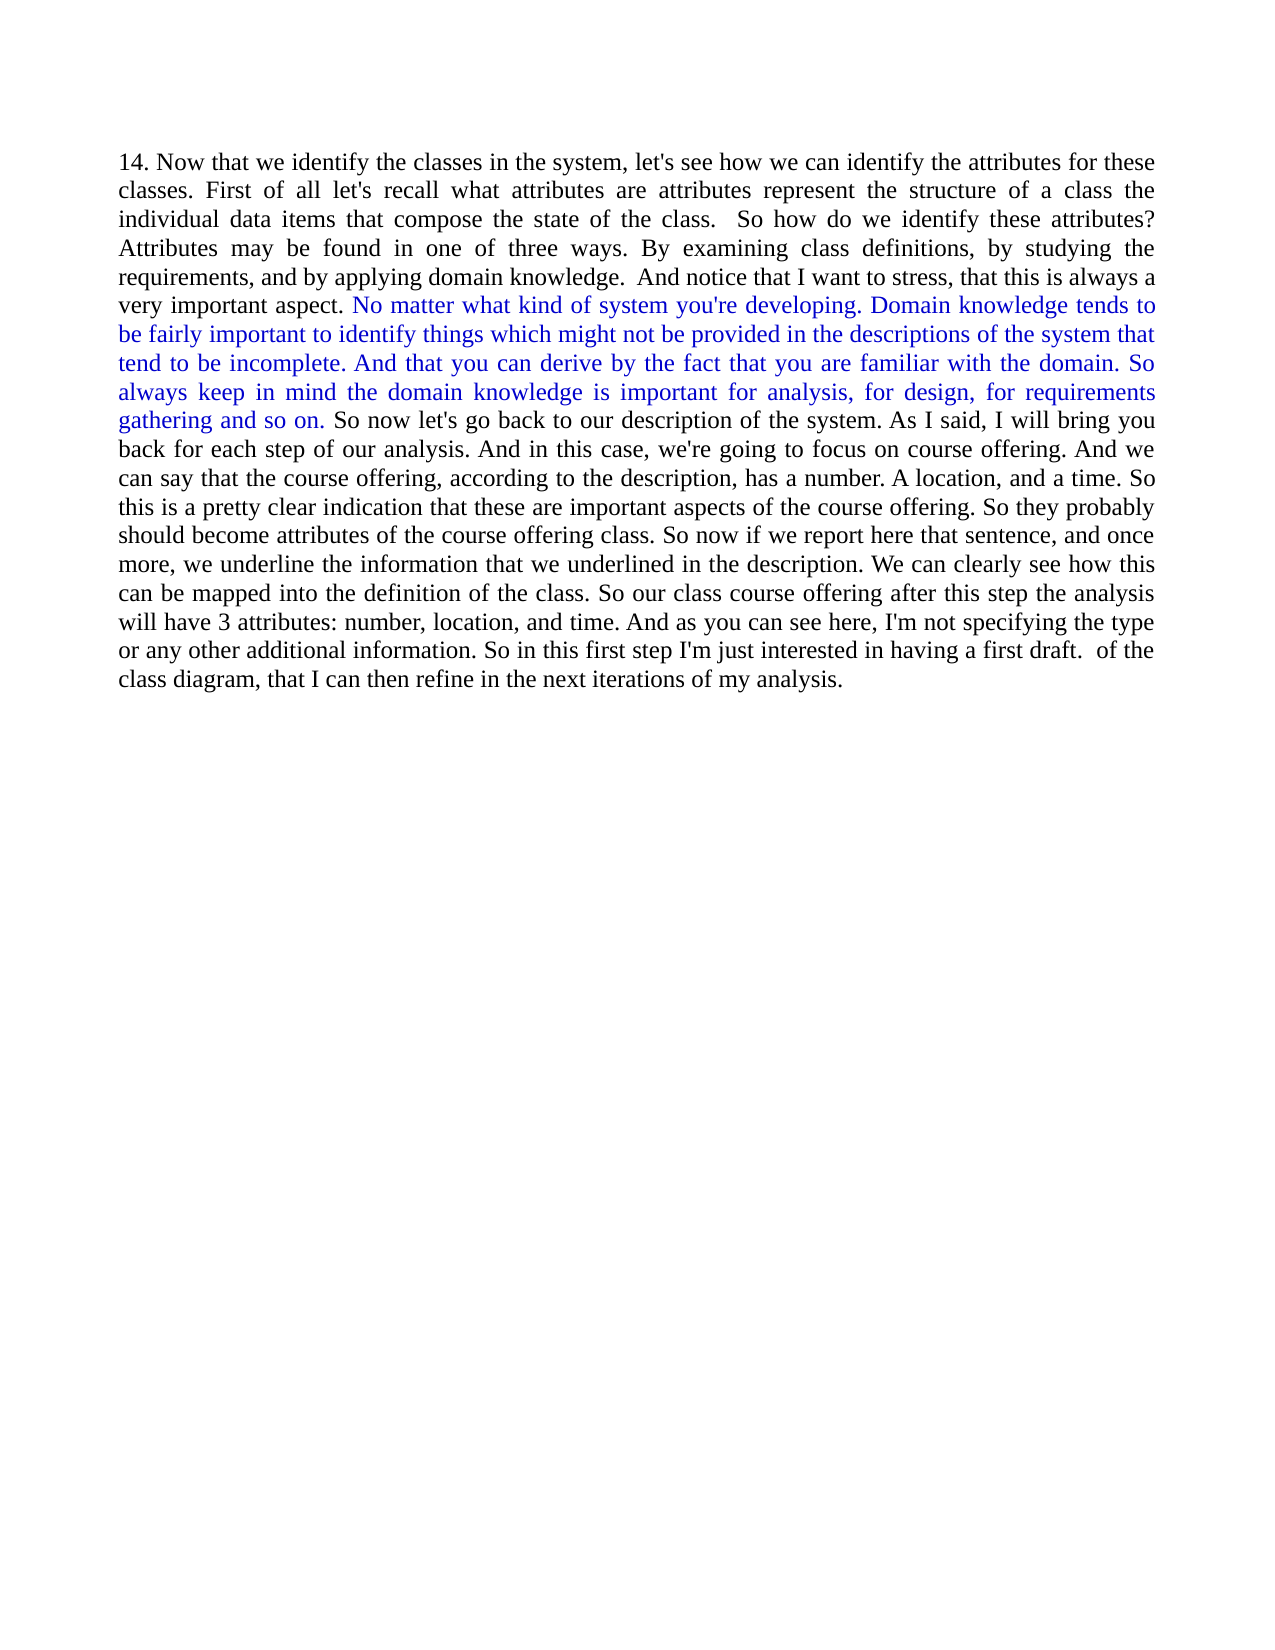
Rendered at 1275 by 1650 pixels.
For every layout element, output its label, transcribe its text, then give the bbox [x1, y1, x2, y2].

text 14. Now that we identify the classes in the system, let's see how we can identify the attributes for these classes. First of all let's recall what attributes are attributes represent the structure of a class the individual data items that compose the state of the class. So how do we identify these attributes? Attributes may be found in one of three ways. By examining class definitions, by studying the requirements, and by applying domain knowledge. And notice that I want to stress, that this is always a very important aspect. No matter what kind of system you're developing. Domain knowledge tends to be fairly important to identify things which might not be provided in the descriptions of the system that tend to be incomplete. And that you can derive by the fact that you are familiar with the domain. So always keep in mind the domain knowledge is important for analysis, for design, for requirements gathering and so on. So now let's go back to our description of the system. As I said, I will bring you back for each step of our analysis. And in this case, we're going to focus on course offering. And we can say that the course offering, according to the description, has a number. A location, and a time. So this is a pretty clear indication that these are important aspects of the course offering. So they probably should become attributes of the course offering class. So now if we report here that sentence, and once more, we underline the information that we underlined in the description. We can clearly see how this can be mapped into the definition of the class. So our class course offering after this step the analysis will have 3 attributes: number, location, and time. And as you can see here, I'm not specifying the type or any other additional information. So in this first step I'm just interested in having a first draft. of the class diagram, that I can then refine in the next iterations of my analysis. [118, 147, 1157, 693]
